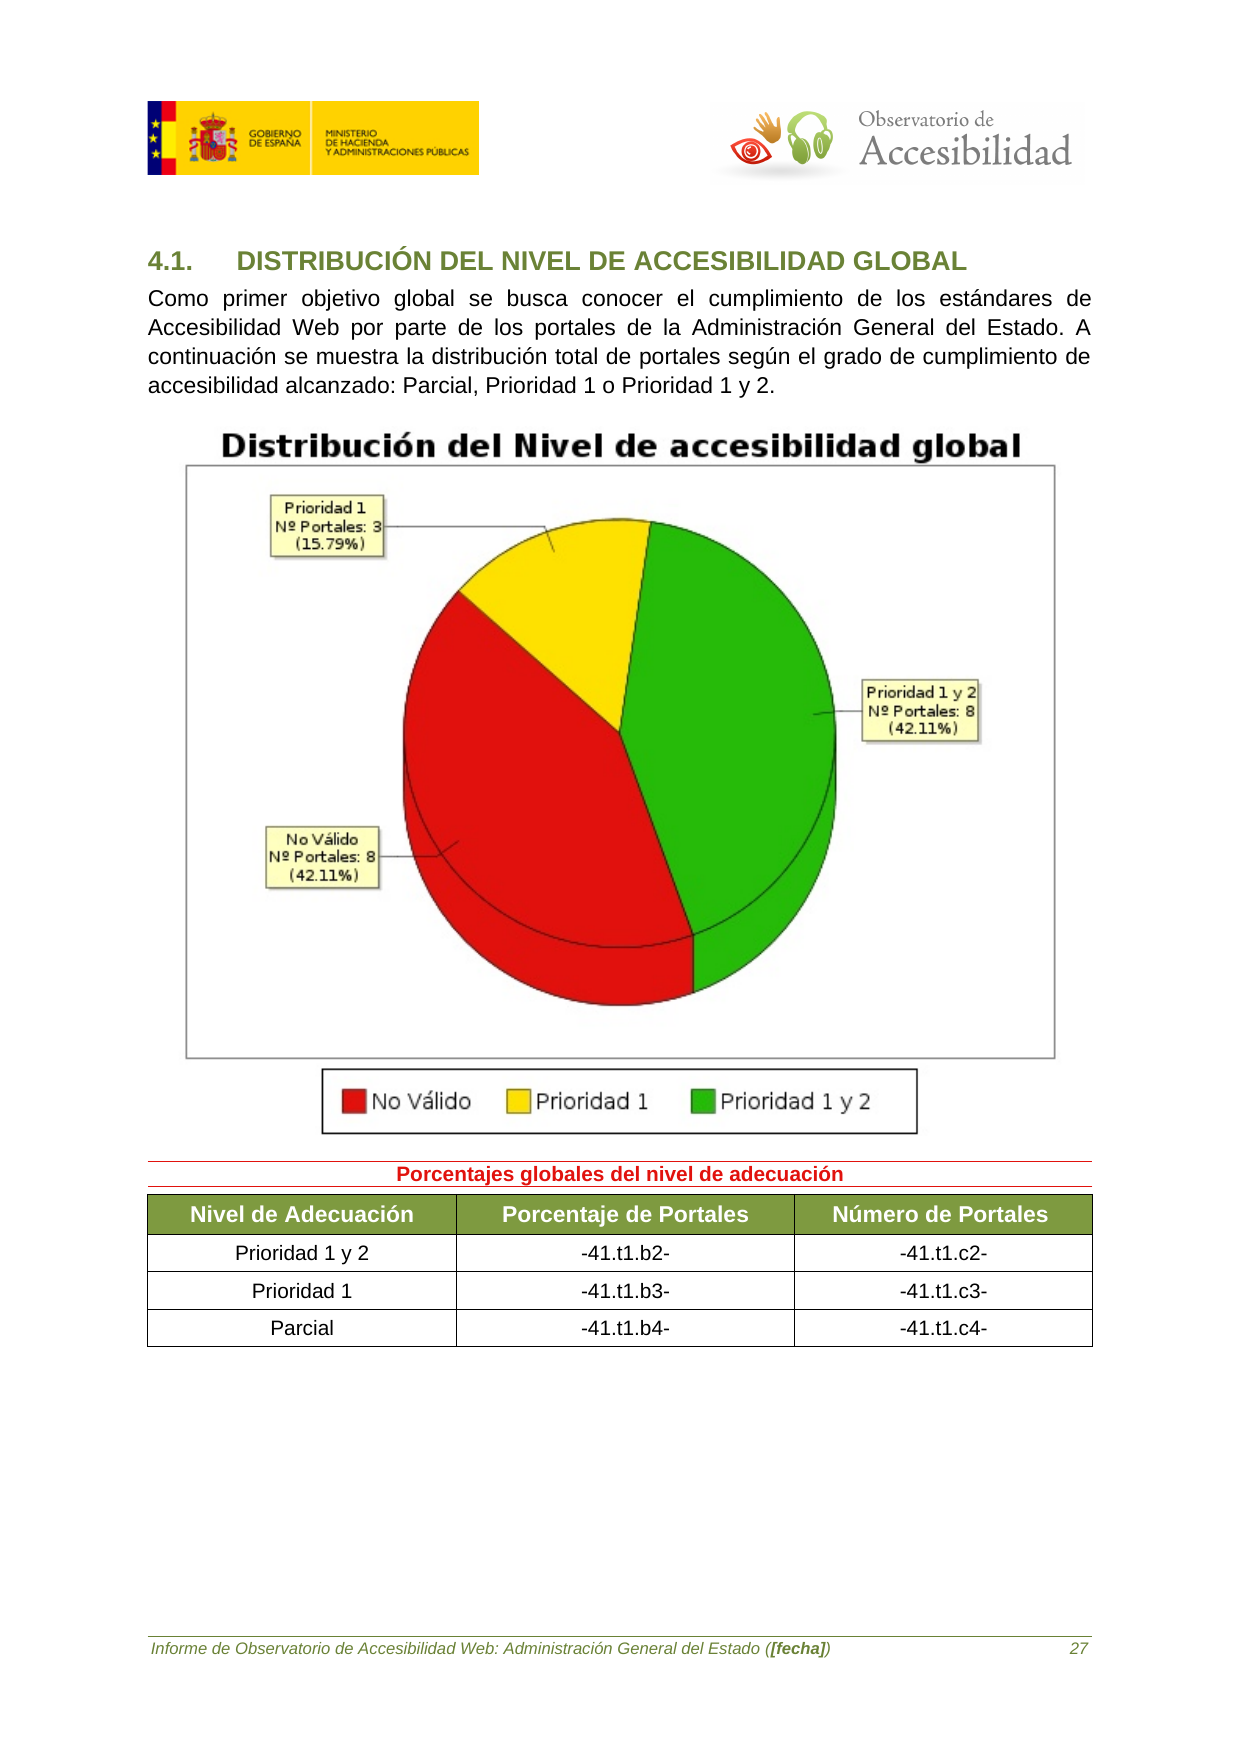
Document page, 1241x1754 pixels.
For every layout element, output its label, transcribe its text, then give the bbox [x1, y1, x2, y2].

table_cell Prioridad 1 [148, 1272, 456, 1309]
table_cell Prioridad 1 y 2 [148, 1235, 456, 1271]
subtitle Distribución del nivel de accesibilidad global [148, 245, 1092, 276]
picture [147, 101, 479, 175]
text Porcentajes globales del nivel de adecuación [148, 1162, 1092, 1186]
table_header Porcentaje de Portales [457, 1195, 794, 1234]
table_header Nivel de Adecuación [148, 1195, 456, 1234]
table_cell Parcial [148, 1310, 456, 1346]
table_cell -41.t1.c4- [795, 1310, 1092, 1346]
table_cell -41.t1.b4- [457, 1310, 794, 1346]
text Como primer objetivo global se busca conocer el cumplimiento de los estándares de Accesibilidad Web por parte de los portales de la Administración General del Estado. A continuación se muestra la distribución total de portales según el grado de cumplimiento de accesibilidad alcanzado: Parcial, Prioridad 1 o Prioridad 1 y 2. [148, 285, 1092, 398]
table_header Número de Portales [795, 1195, 1092, 1234]
table_cell -41.t1.c2- [795, 1235, 1092, 1271]
picture [710, 102, 1086, 185]
table_cell -41.t1.b3- [457, 1272, 794, 1309]
picture [178, 426, 1062, 1136]
table_cell -41.t1.c3- [795, 1272, 1092, 1309]
table_cell -41.t1.b2- [457, 1235, 794, 1271]
